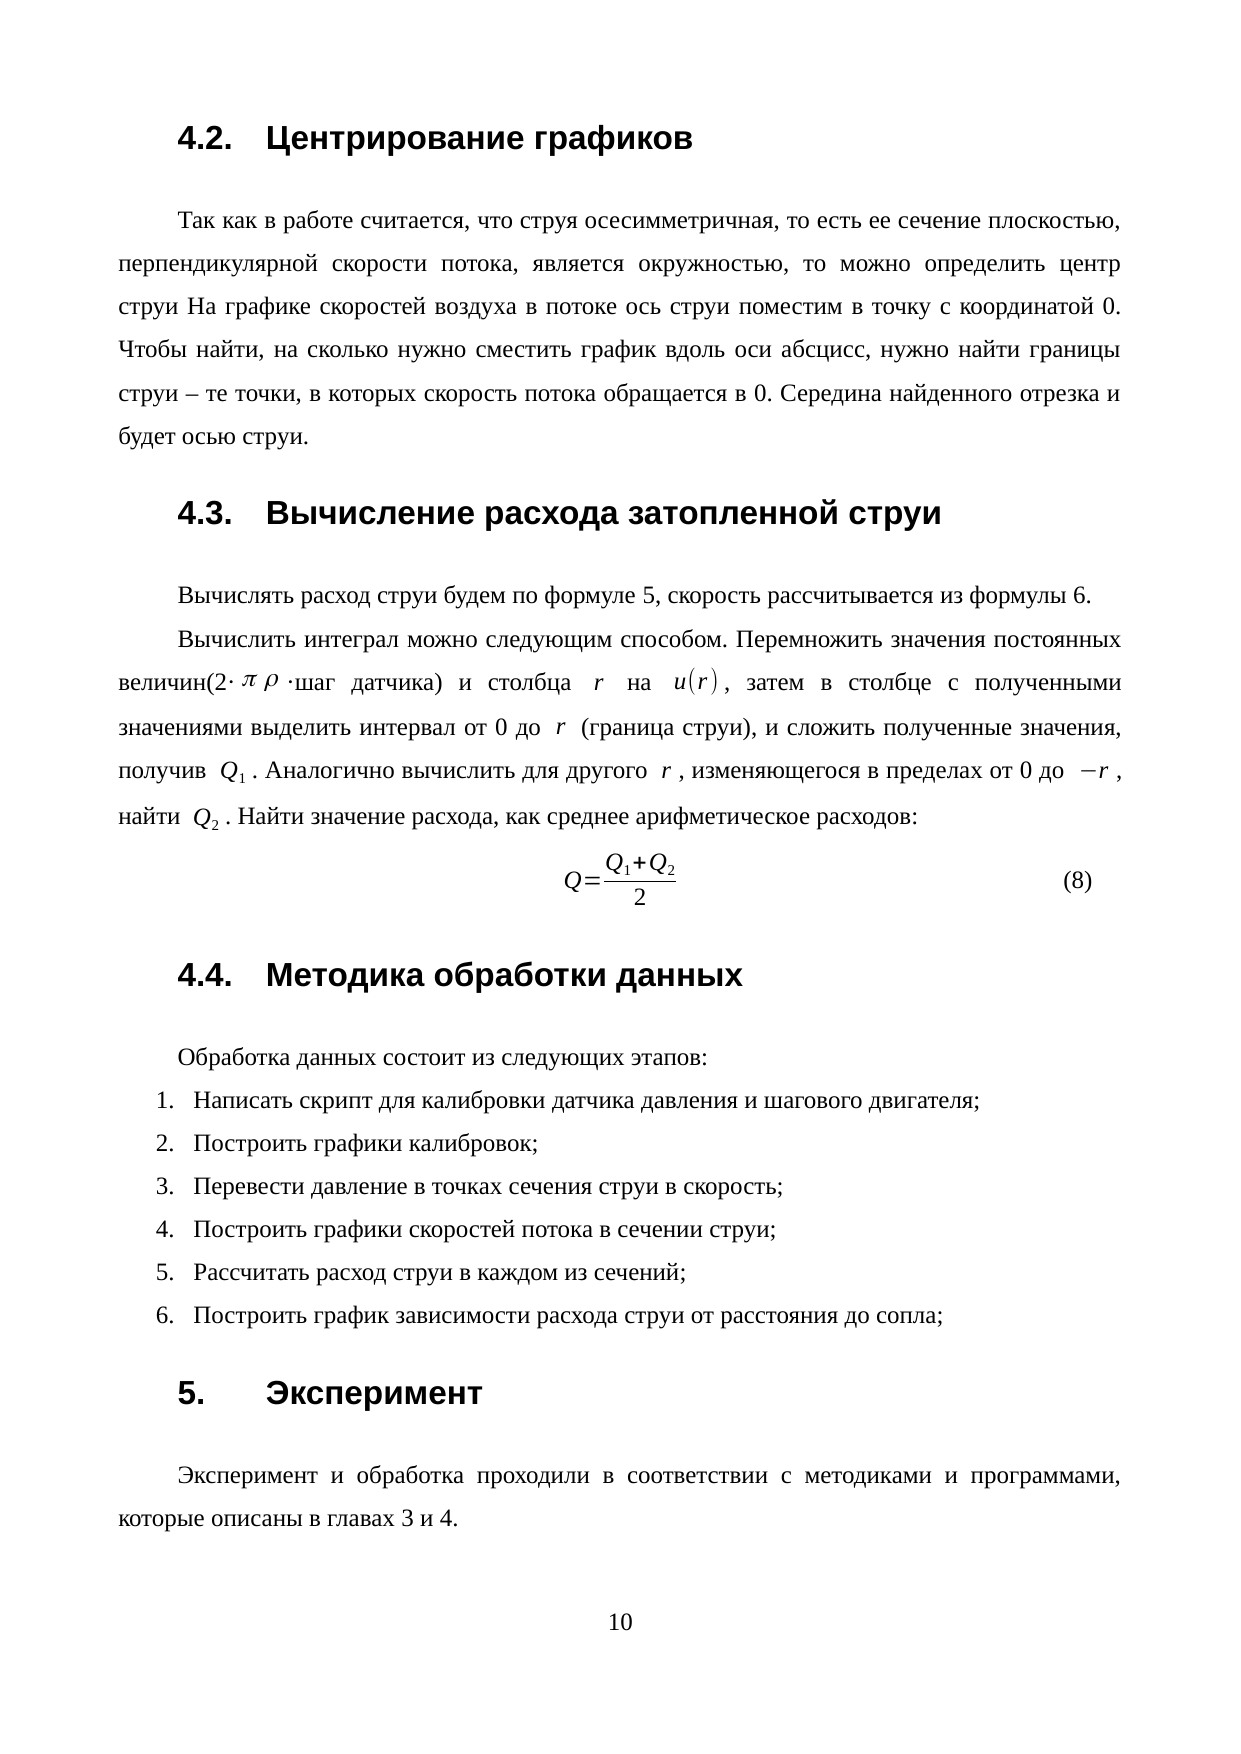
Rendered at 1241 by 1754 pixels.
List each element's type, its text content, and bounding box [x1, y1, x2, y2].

list Перевести давление в точках сечения струи в скорость; [156, 1171, 1122, 1200]
text Вычислить интеграл можно следующим способом. Перемножить значения постоянных величин(2··шаг датчика) и столбца на , затем в столбце с полученными значениями выделить интервал от 0 до (граница струи), и сложить полученные значения, получив . Аналогично вычислить для другого , изменяющегося в пределах от 0 до , найти . Найти значение расхода, как среднее арифметическое расходов: [118, 624, 1122, 834]
subtitle Центрирование графиков [118, 118, 1122, 157]
list Рассчитать расход струи в каждом из сечений; [156, 1257, 1122, 1286]
subtitle Вычисление расхода затопленной струи [118, 493, 1122, 532]
text Вычислять расход струи будем по формуле 5, скорость рассчитывается из формулы 6. [118, 581, 1122, 609]
text Эксперимент и обработка проходили в соответствии с методиками и программами, которые описаны в главах 3 и 4. [118, 1460, 1122, 1532]
list Построить график зависимости расхода струи от расстояния до сопла; [156, 1301, 1122, 1329]
subtitle Методика обработки данных [118, 955, 1122, 993]
text (8) [118, 848, 1122, 911]
list Написать скрипт для калибровки датчика давления и шагового двигателя; [156, 1085, 1122, 1114]
text Обработка данных состоит из следующих этапов: [118, 1042, 1122, 1071]
subtitle Эксперимент [118, 1373, 1122, 1412]
text Так как в работе считается, что струя осесимметричная, то есть ее сечение плоскостью, перпендикулярной скорости потока, является окружностью, то можно определить центр струи На графике скоростей воздуха в потоке ось струи поместим в точку с координатой 0. Чтобы найти, на сколько нужно сместить график вдоль оси абсцисс, нужно найти границы струи – те точки, в которых скорость потока обращается в 0. Середина найденного отрезка и будет осью струи. [118, 205, 1122, 449]
list Построить графики скоростей потока в сечении струи; [156, 1214, 1122, 1243]
list Построить графики калибровок; [156, 1128, 1122, 1157]
